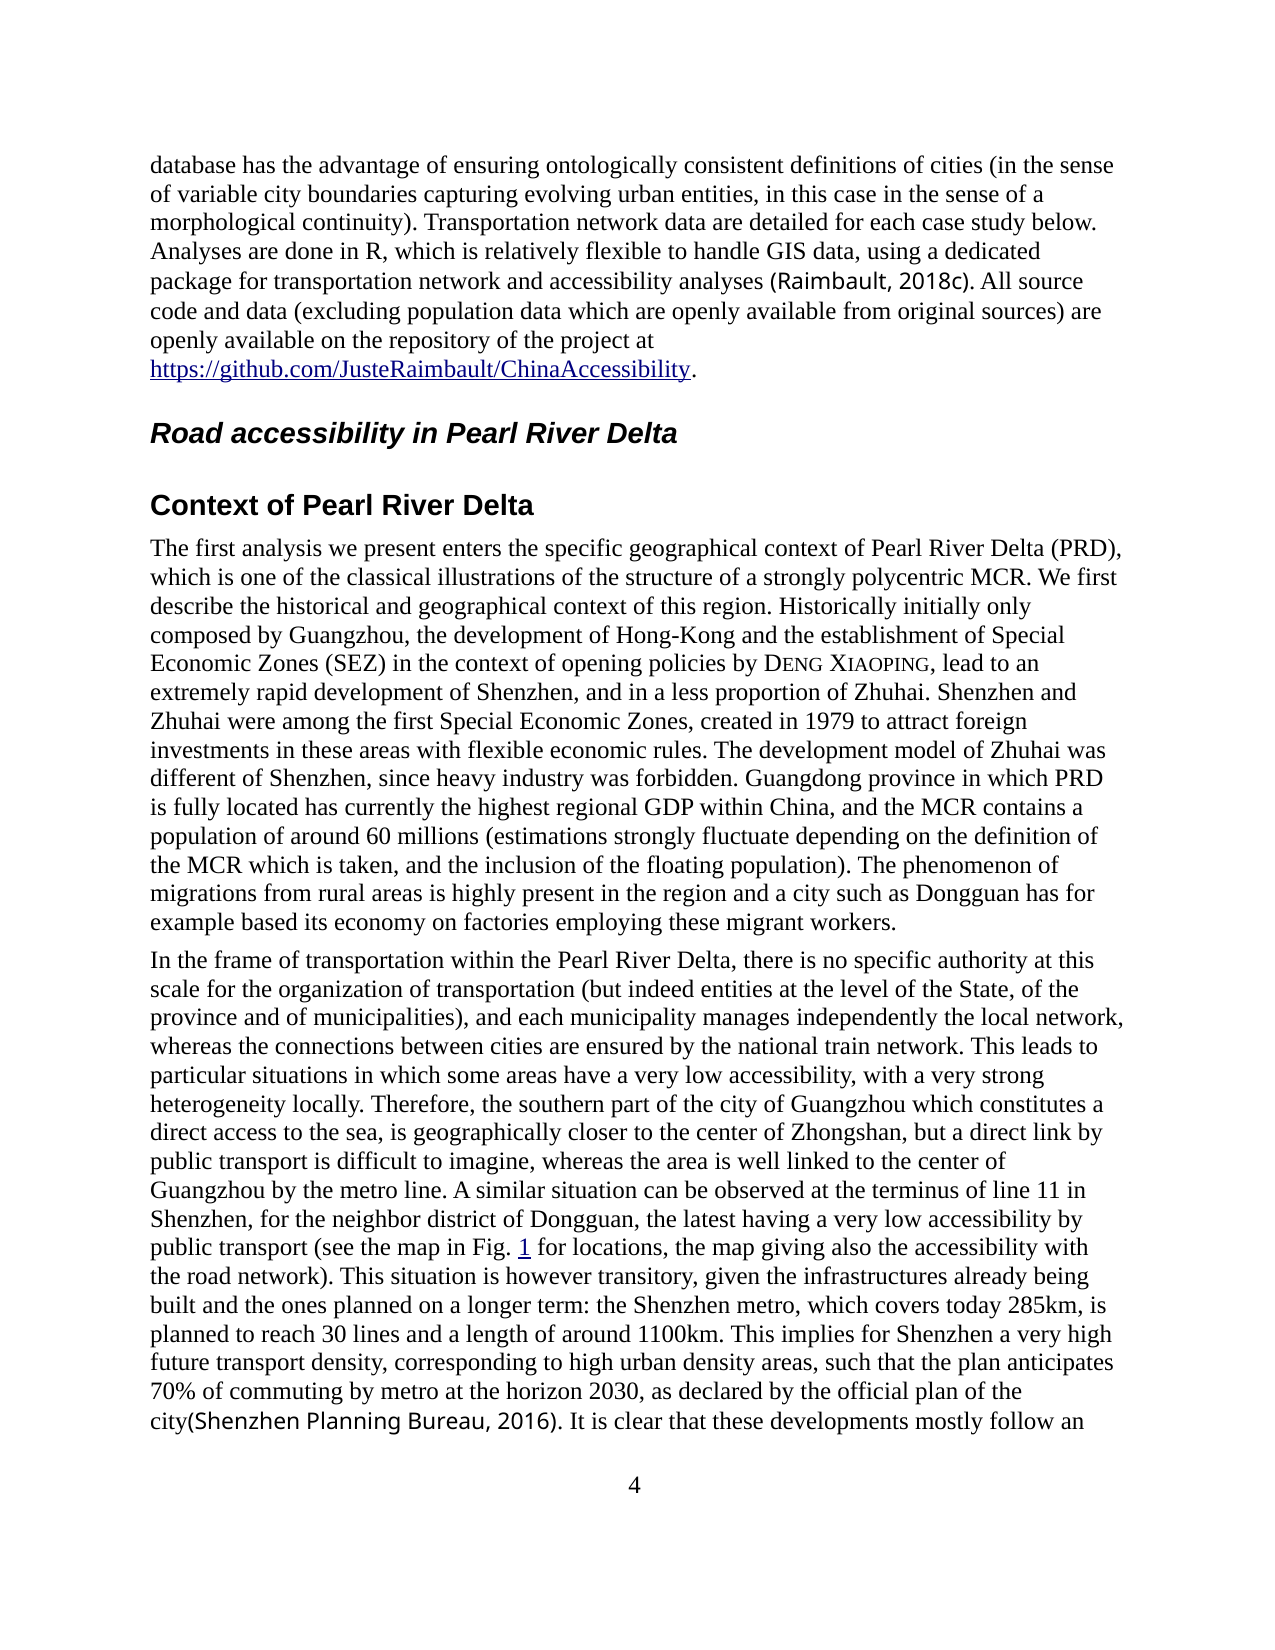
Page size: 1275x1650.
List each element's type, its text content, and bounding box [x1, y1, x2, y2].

subtitle Road accessibility in Pearl River Delta [150, 416, 1125, 450]
subtitle Context of Pearl River Delta [150, 487, 1125, 521]
text database has the advantage of ensuring ontologically consistent definitions of cities (in the sense of variable city boundaries capturing evolving urban entities, in this case in the sense of a morphological continuity). Transportation network data are detailed for each case study below. Analyses are done in R, which is relatively flexible to handle GIS data, using a dedicated package for transportation network and accessibility analyses (Raimbault, 2018c). All source code and data (excluding population data which are openly available from original sources) are openly available on the repository of the project at https://github.com/JusteRaimbault/ChinaAccessibility. [150, 150, 1125, 382]
text In the frame of transportation within the Pearl River Delta, there is no specific authority at this scale for the organization of transportation (but indeed entities at the level of the State, of the province and of municipalities), and each municipality manages independently the local network, whereas the connections between cities are ensured by the national train network. This leads to particular situations in which some areas have a very low accessibility, with a very strong heterogeneity locally. Therefore, the southern part of the city of Guangzhou which constitutes a direct access to the sea, is geographically closer to the center of Zhongshan, but a direct link by public transport is difficult to imagine, whereas the area is well linked to the center of Guangzhou by the metro line. A similar situation can be observed at the terminus of line 11 in Shenzhen, for the neighbor district of Dongguan, the latest having a very low accessibility by public transport (see the map in Fig. 1 for locations, the map giving also the accessibility with the road network). This situation is however transitory, given the infrastructures already being built and the ones planned on a longer term: the Shenzhen metro, which covers today 285km, is planned to reach 30 lines and a length of around 1100km. This implies for Shenzhen a very high future transport density, corresponding to high urban density areas, such that the plan anticipates 70% of commuting by metro at the horizon 2030, as declared by the official plan of the city(Shenzhen Planning Bureau, 2016). It is clear that these developments mostly follow an [150, 945, 1125, 1436]
text The first analysis we present enters the specific geographical context of Pearl River Delta (PRD), which is one of the classical illustrations of the structure of a strongly polycentric MCR. We first describe the historical and geographical context of this region. Historically initially only composed by Guangzhou, the development of Hong-Kong and the establishment of Special Economic Zones (SEZ) in the context of opening policies by Deng Xiaoping, lead to an extremely rapid development of Shenzhen, and in a less proportion of Zhuhai. Shenzhen and Zhuhai were among the first Special Economic Zones, created in 1979 to attract foreign investments in these areas with flexible economic rules. The development model of Zhuhai was different of Shenzhen, since heavy industry was forbidden. Guangdong province in which PRD is fully located has currently the highest regional GDP within China, and the MCR contains a population of around 60 millions (estimations strongly fluctuate depending on the definition of the MCR which is taken, and the inclusion of the floating population). The phenomenon of migrations from rural areas is highly present in the region and a city such as Dongguan has for example based its economy on factories employing these migrant workers. [150, 533, 1125, 936]
